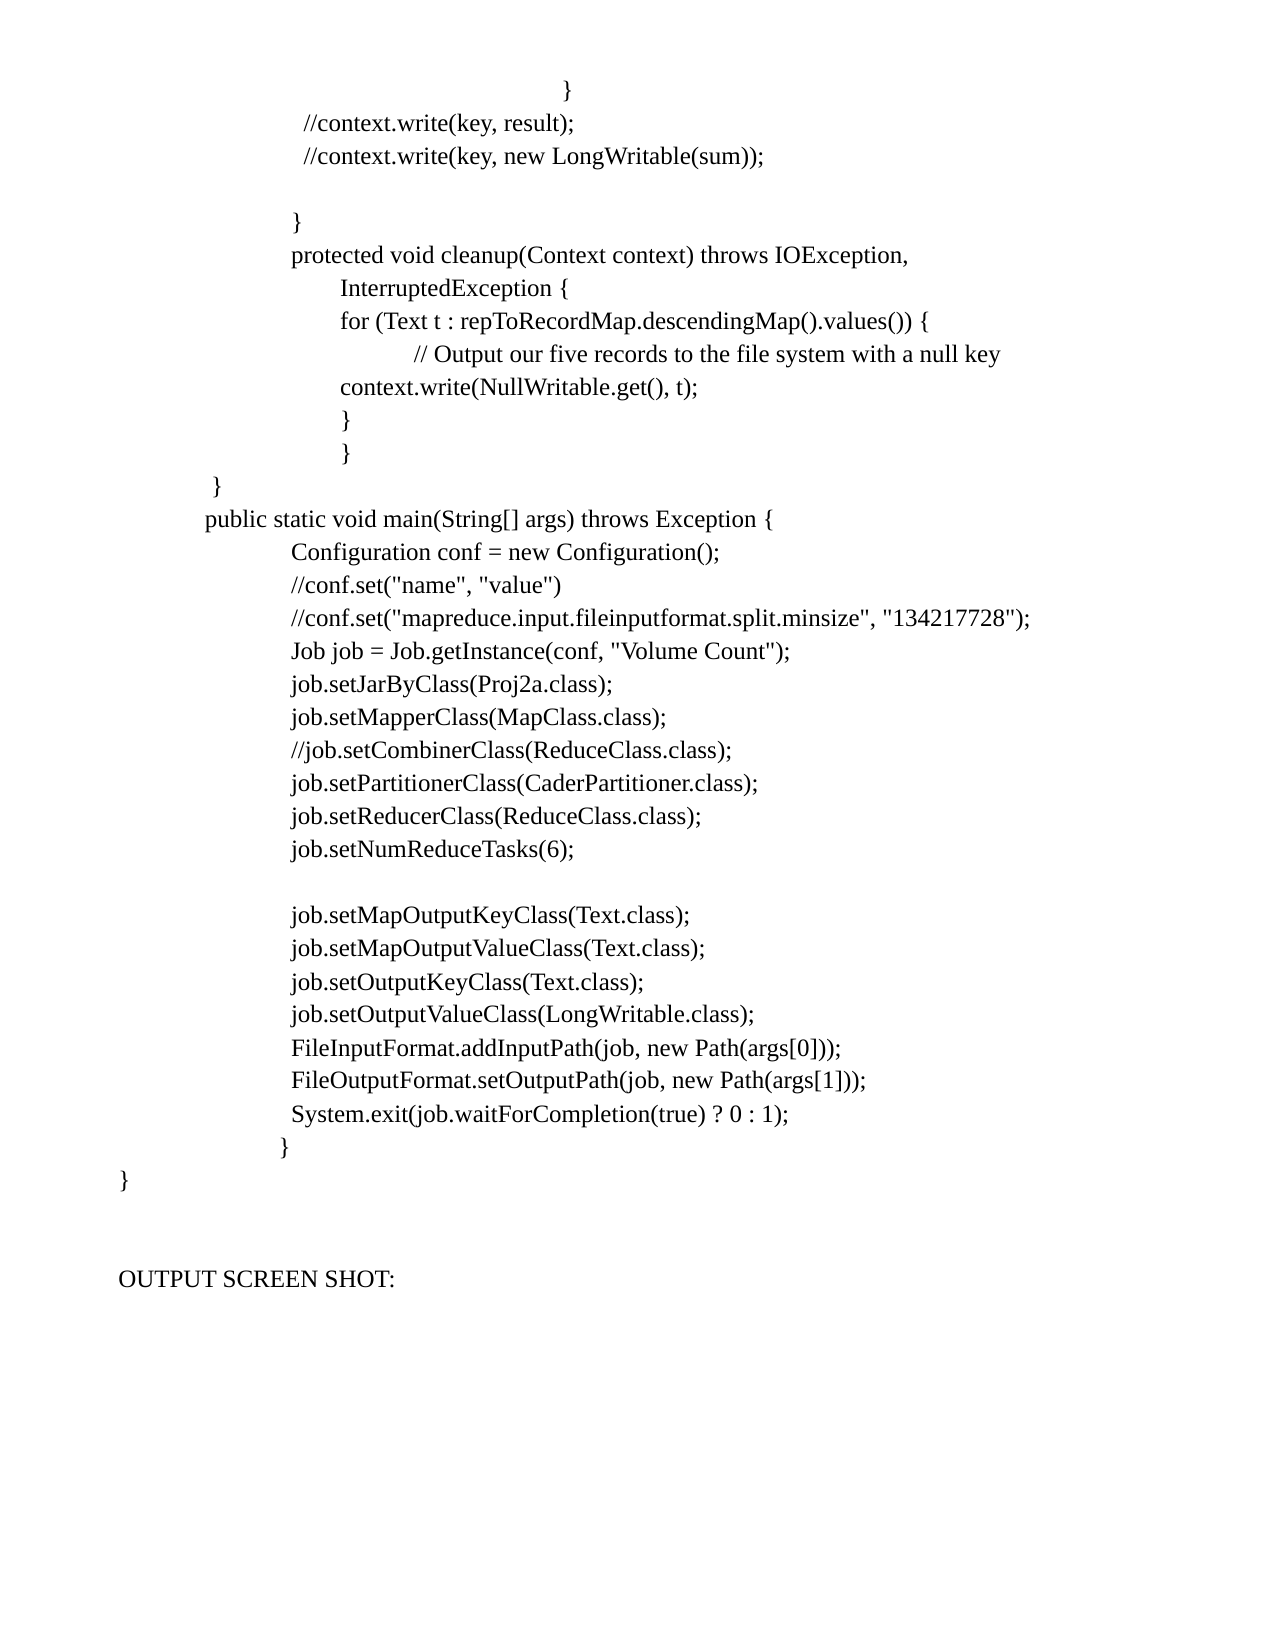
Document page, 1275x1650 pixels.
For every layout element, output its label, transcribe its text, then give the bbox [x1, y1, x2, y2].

text job.setReducerClass(ReduceClass.class); [118, 801, 1157, 830]
text job.setNumReduceTasks(6); [118, 834, 1157, 863]
text OUTPUT SCREEN SHOT: [118, 1264, 1157, 1292]
text for (Text t : repToRecordMap.descendingMap().values()) { [118, 306, 1157, 335]
text } [118, 438, 1157, 467]
text protected void cleanup(Context context) throws IOException, [118, 240, 1157, 269]
text FileInputFormat.addInputPath(job, new Path(args[0])); [118, 1033, 1157, 1061]
text } [118, 75, 1157, 104]
text Job job = Job.getInstance(conf, "Volume Count"); [118, 636, 1157, 665]
text } [118, 207, 1157, 236]
text public static void main(String[] args) throws Exception { [118, 504, 1157, 533]
text job.setMapOutputKeyClass(Text.class); [118, 901, 1157, 929]
text } [118, 471, 1157, 500]
text job.setMapOutputValueClass(Text.class); [118, 933, 1157, 962]
text job.setJarByClass(Proj2a.class); [118, 669, 1157, 698]
text // Output our five records to the file system with a null key [118, 339, 1157, 368]
text job.setPartitionerClass(CaderPartitioner.class); [118, 768, 1157, 797]
text job.setOutputValueClass(LongWritable.class); [118, 999, 1157, 1028]
text //context.write(key, new LongWritable(sum)); [118, 141, 1157, 170]
text job.setOutputKeyClass(Text.class); [118, 967, 1157, 995]
text //context.write(key, result); [118, 108, 1157, 137]
text InterruptedException { [118, 273, 1157, 302]
text System.exit(job.waitForCompletion(true) ? 0 : 1); [118, 1099, 1157, 1127]
text //job.setCombinerClass(ReduceClass.class); [118, 735, 1157, 764]
text //conf.set("mapreduce.input.fileinputformat.split.minsize", "134217728"); [118, 603, 1157, 632]
text Configuration conf = new Configuration(); [118, 537, 1157, 566]
text context.write(NullWritable.get(), t); [118, 372, 1157, 401]
text } [118, 1132, 1157, 1160]
text //conf.set("name", "value") [118, 570, 1157, 599]
text job.setMapperClass(MapClass.class); [118, 702, 1157, 731]
text } [118, 1165, 1157, 1193]
text FileOutputFormat.setOutputPath(job, new Path(args[1])); [118, 1066, 1157, 1094]
text } [118, 405, 1157, 434]
